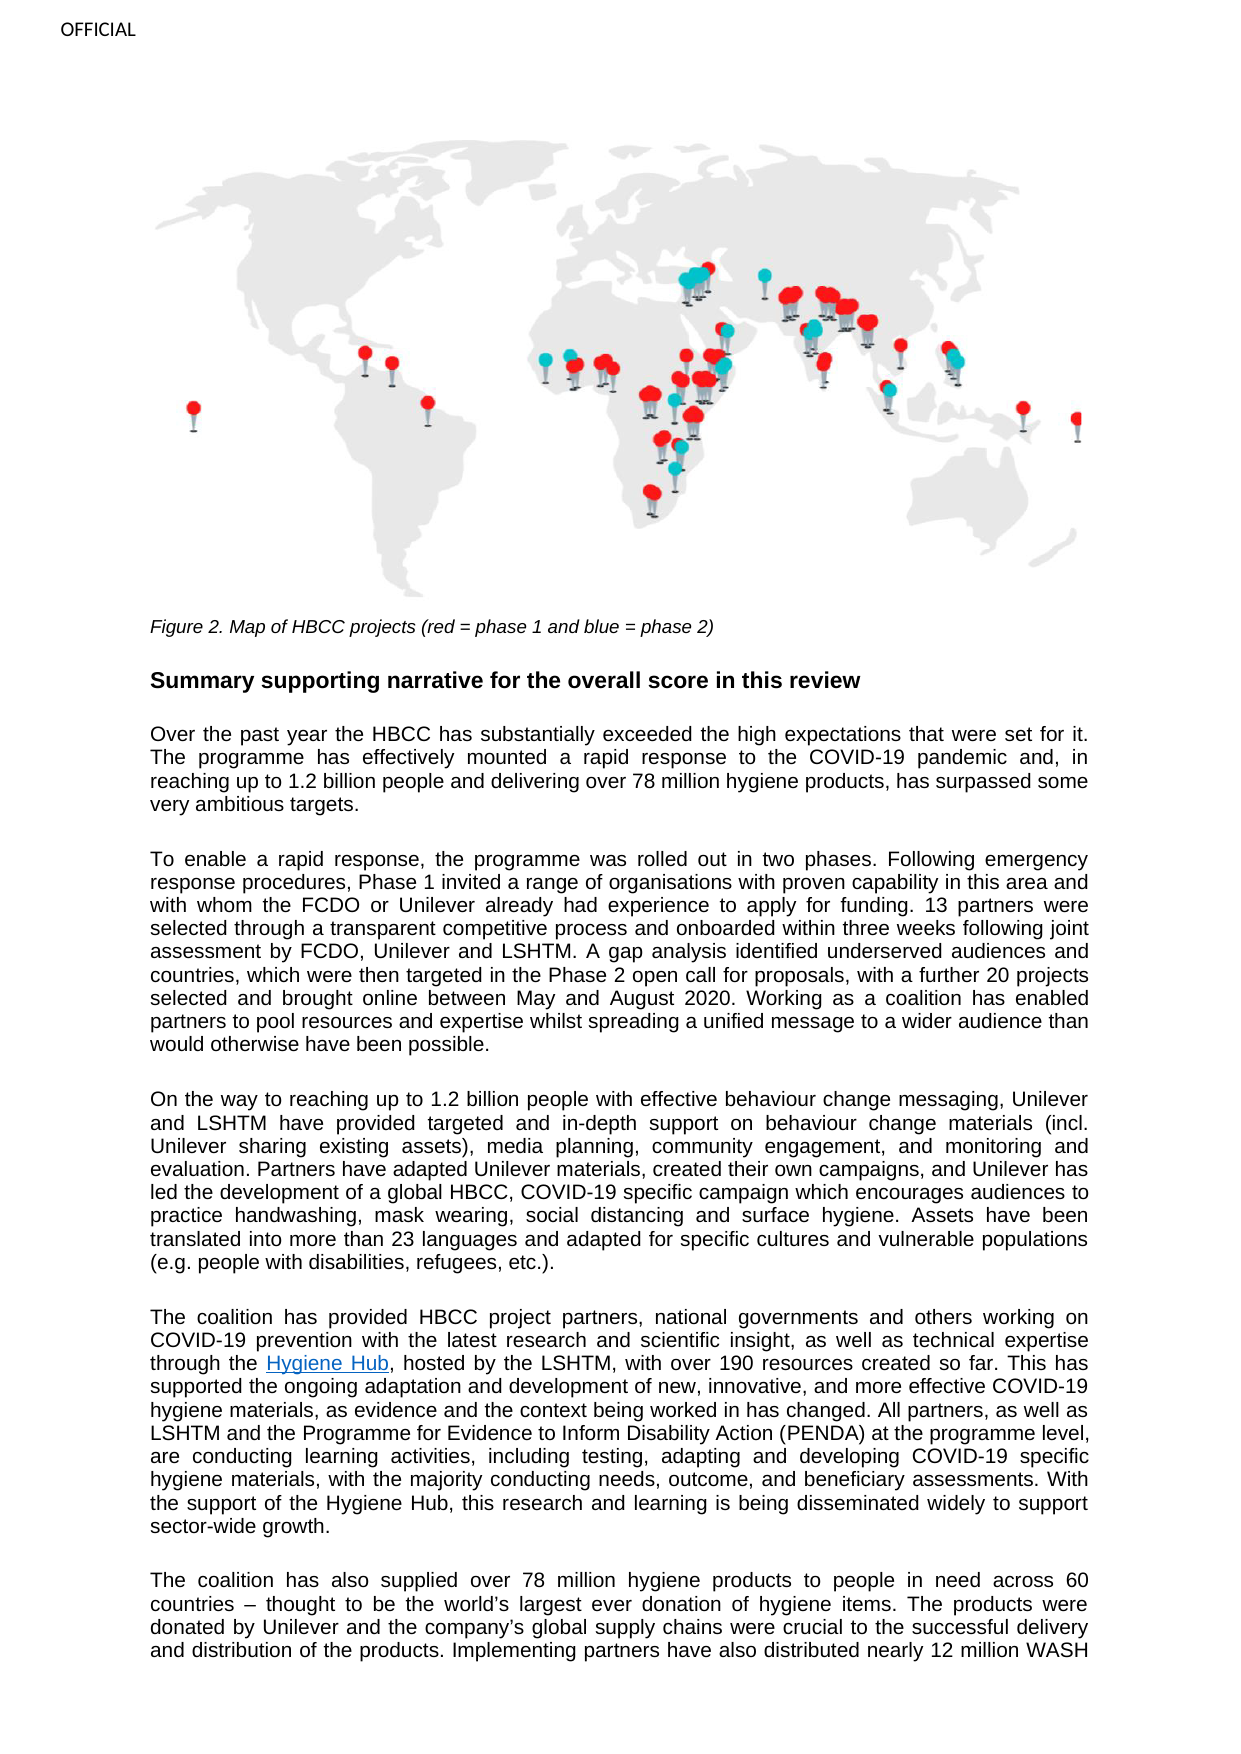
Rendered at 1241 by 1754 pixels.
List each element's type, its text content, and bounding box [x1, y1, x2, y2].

text Summary supporting narrative for the overall score in this review [150, 667, 1090, 693]
text On the way to reaching up to 1.2 billion people with effective behaviour change messaging, Unilever and LSHTM have provided targeted and in-depth support on behaviour change materials (incl. Unilever sharing existing assets), media planning, community engagement, and monitoring and evaluation. Partners have adapted Unilever materials, created their own campaigns, and Unilever has led the development of a global HBCC, COVID-19 specific campaign which encourages audiences to practice handwashing, mask wearing, social distancing and surface hygiene. Assets have been translated into more than 23 languages and adapted for specific cultures and vulnerable populations (e.g. people with disabilities, refugees, etc.). [150, 1088, 1090, 1274]
text The coalition has also supplied over 78 million hygiene products to people in need across 60 countries – thought to be the world’s largest ever donation of hygiene items. The products were donated by Unilever and the company’s global supply chains were crucial to the successful delivery and distribution of the products. Implementing partners have also distributed nearly 12 million WASH [150, 1569, 1090, 1662]
text To enable a rapid response, the programme was rolled out in two phases. Following emergency response procedures, Phase 1 invited a range of organisations with proven capability in this area and with whom the FCDO or Unilever already had experience to apply for funding. 13 partners were selected through a transparent competitive process and onboarded within three weeks following joint assessment by FCDO, Unilever and LSHTM. A gap analysis identified underserved audiences and countries, which were then targeted in the Phase 2 open call for proposals, with a further 20 projects selected and brought online between May and August 2020. Working as a coalition has enabled partners to pool resources and expertise whilst spreading a unified message to a wider audience than would otherwise have been possible. [150, 847, 1090, 1056]
text The coalition has provided HBCC project partners, national governments and others working on COVID-19 prevention with the latest research and scientific insight, as well as technical expertise through the Hygiene Hub, hosted by the LSHTM, with over 190 resources created so far. This has supported the ongoing adaptation and development of new, innovative, and more effective COVID-19 hygiene materials, as evidence and the context being worked in has changed. All partners, as well as LSHTM and the Programme for Evidence to Inform Disability Action (PENDA) at the programme level, are conducting learning activities, including testing, adapting and developing COVID-19 specific hygiene materials, with the majority conducting needs, outcome, and beneficiary assessments. With the support of the Hygiene Hub, this research and learning is being disseminated widely to support sector-wide growth. [150, 1305, 1090, 1537]
text Figure 2. Map of HBCC projects (red = phase 1 and blue = phase 2) [150, 617, 1090, 637]
text Over the past year the HBCC has substantially exceeded the high expectations that were set for it. The programme has effectively mounted a rapid response to the COVID-19 pandemic and, in reaching up to 1.2 billion people and delivering over 78 million hygiene products, has surpassed some very ambitious targets. [150, 723, 1090, 816]
